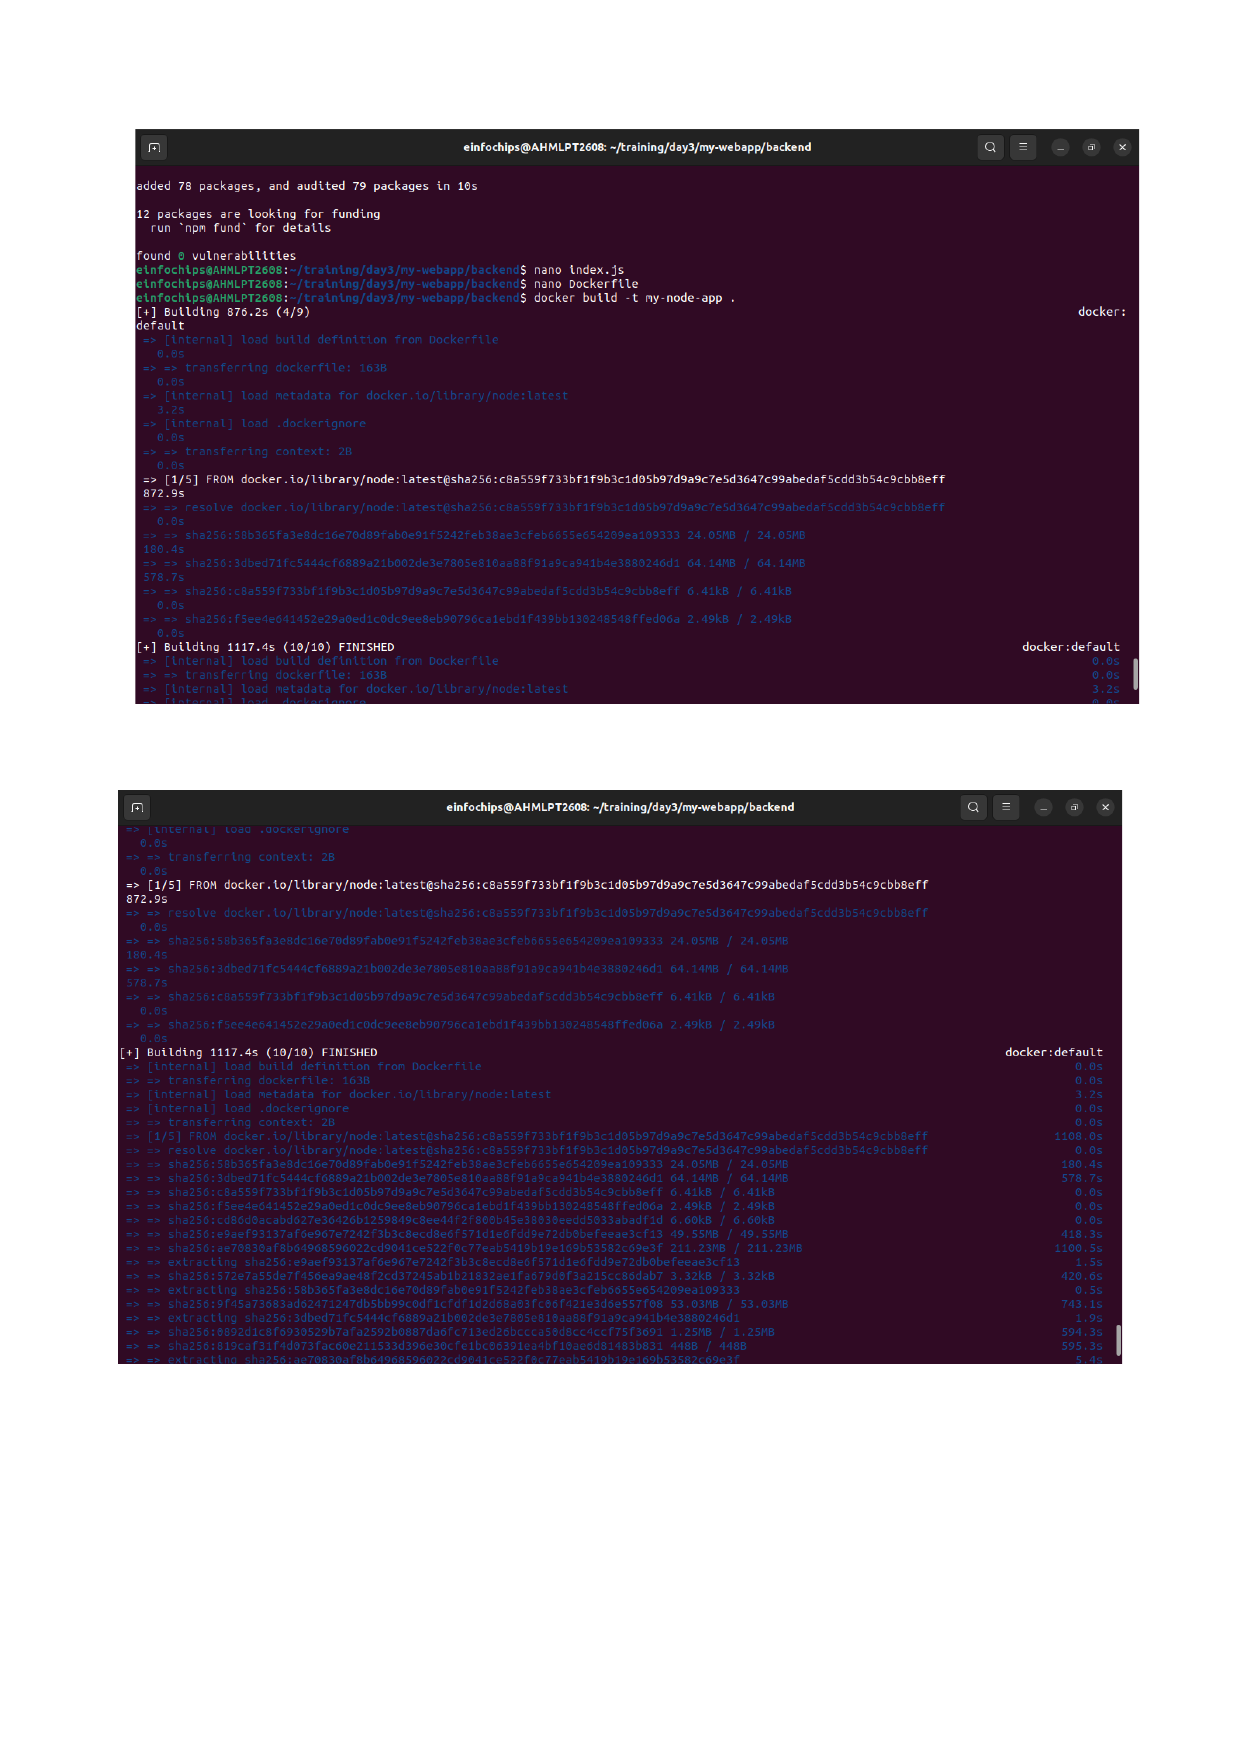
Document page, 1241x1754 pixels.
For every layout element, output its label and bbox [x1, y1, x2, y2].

picture [135, 129, 1140, 704]
picture [118, 790, 1123, 1364]
